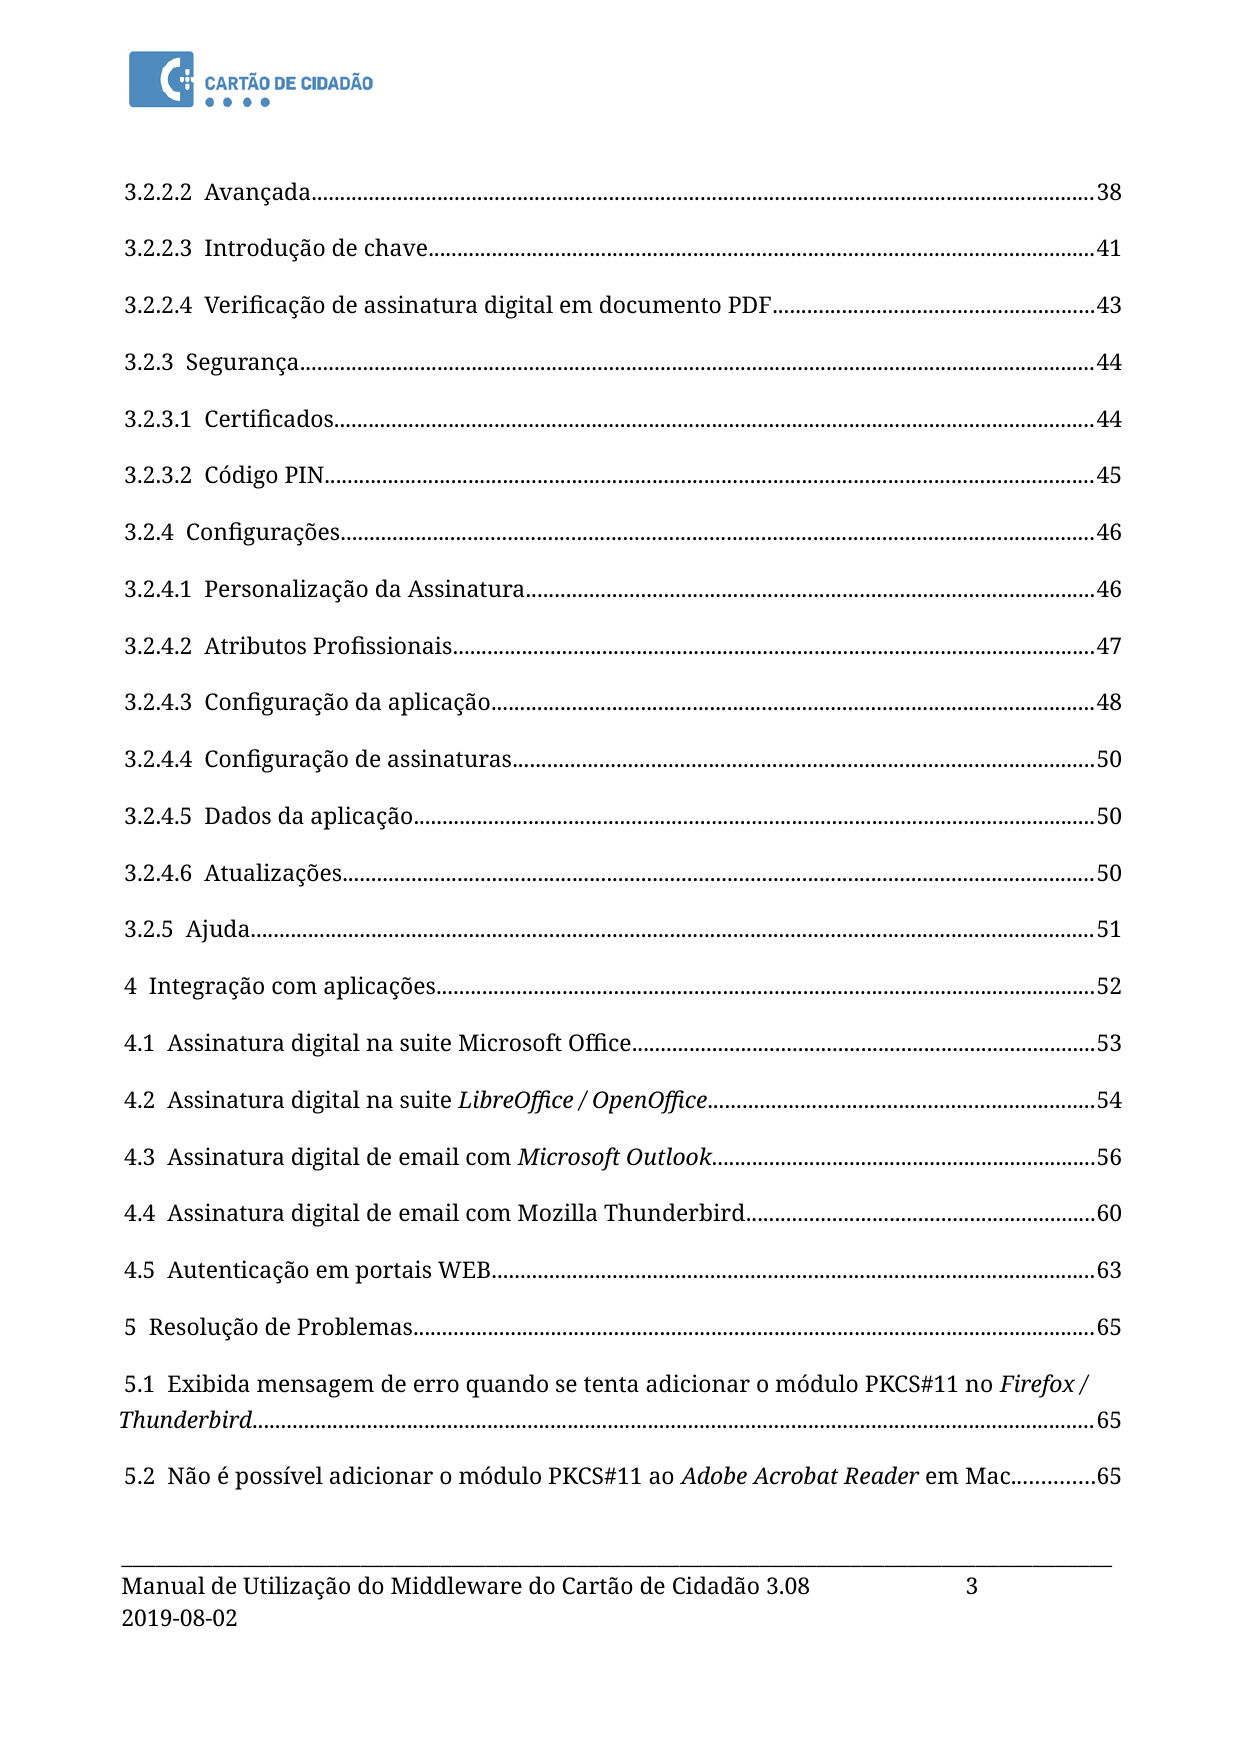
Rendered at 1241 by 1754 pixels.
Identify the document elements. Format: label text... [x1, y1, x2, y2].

text 3.2.4.3 Configuração da aplicação 48 [118, 686, 1122, 718]
text 3.2.4.5 Dados da aplicação 50 [118, 800, 1122, 831]
text 3.2.4.6 Atualizações 50 [118, 857, 1122, 888]
text 5.2 Não é possível adicionar o módulo PKCS#11 ao Adobe Acrobat Reader em Mac. 65 [118, 1460, 1122, 1492]
text 3.2.2.4 Verificação de assinatura digital em documento PDF 43 [118, 289, 1122, 320]
text 5.1 Exibida mensagem de erro quando se tenta adicionar o módulo PKCS#11 no Firefox / Thunderbird 65 [118, 1368, 1122, 1435]
text 3.2.4.2 Atributos Profissionais 47 [118, 629, 1122, 661]
text 5 Resolução de Problemas 65 [118, 1311, 1122, 1342]
text 4.4 Assinatura digital de email com Mozilla Thunderbird 60 [118, 1197, 1122, 1228]
text 3.2.2.2 Avançada 38 [118, 175, 1122, 207]
text 4.3 Assinatura digital de email com Microsoft Outlook 56 [118, 1141, 1122, 1172]
text 3.2.3.1 Certificados 44 [118, 402, 1122, 434]
text 4.2 Assinatura digital na suite LibreOffice / OpenOffice 54 [118, 1084, 1122, 1115]
text 3.2.3 Segurança 44 [118, 346, 1122, 377]
picture [127, 45, 420, 115]
text 3.2.4.4 Configuração de assinaturas 50 [118, 743, 1122, 774]
text 3.2.5 Ajuda 51 [118, 913, 1122, 945]
text 3.2.3.2 Código PIN 45 [118, 459, 1122, 491]
text 3.2.4.1 Personalização da Assinatura 46 [118, 573, 1122, 604]
text 3.2.2.3 Introdução de chave 41 [118, 232, 1122, 263]
text 4.1 Assinatura digital na suite Microsoft Office 53 [118, 1027, 1122, 1058]
text 4.5 Autenticação em portais WEB 63 [118, 1254, 1122, 1285]
text 3.2.4 Configurações 46 [118, 516, 1122, 547]
text 4 Integração com aplicações 52 [118, 970, 1122, 1001]
